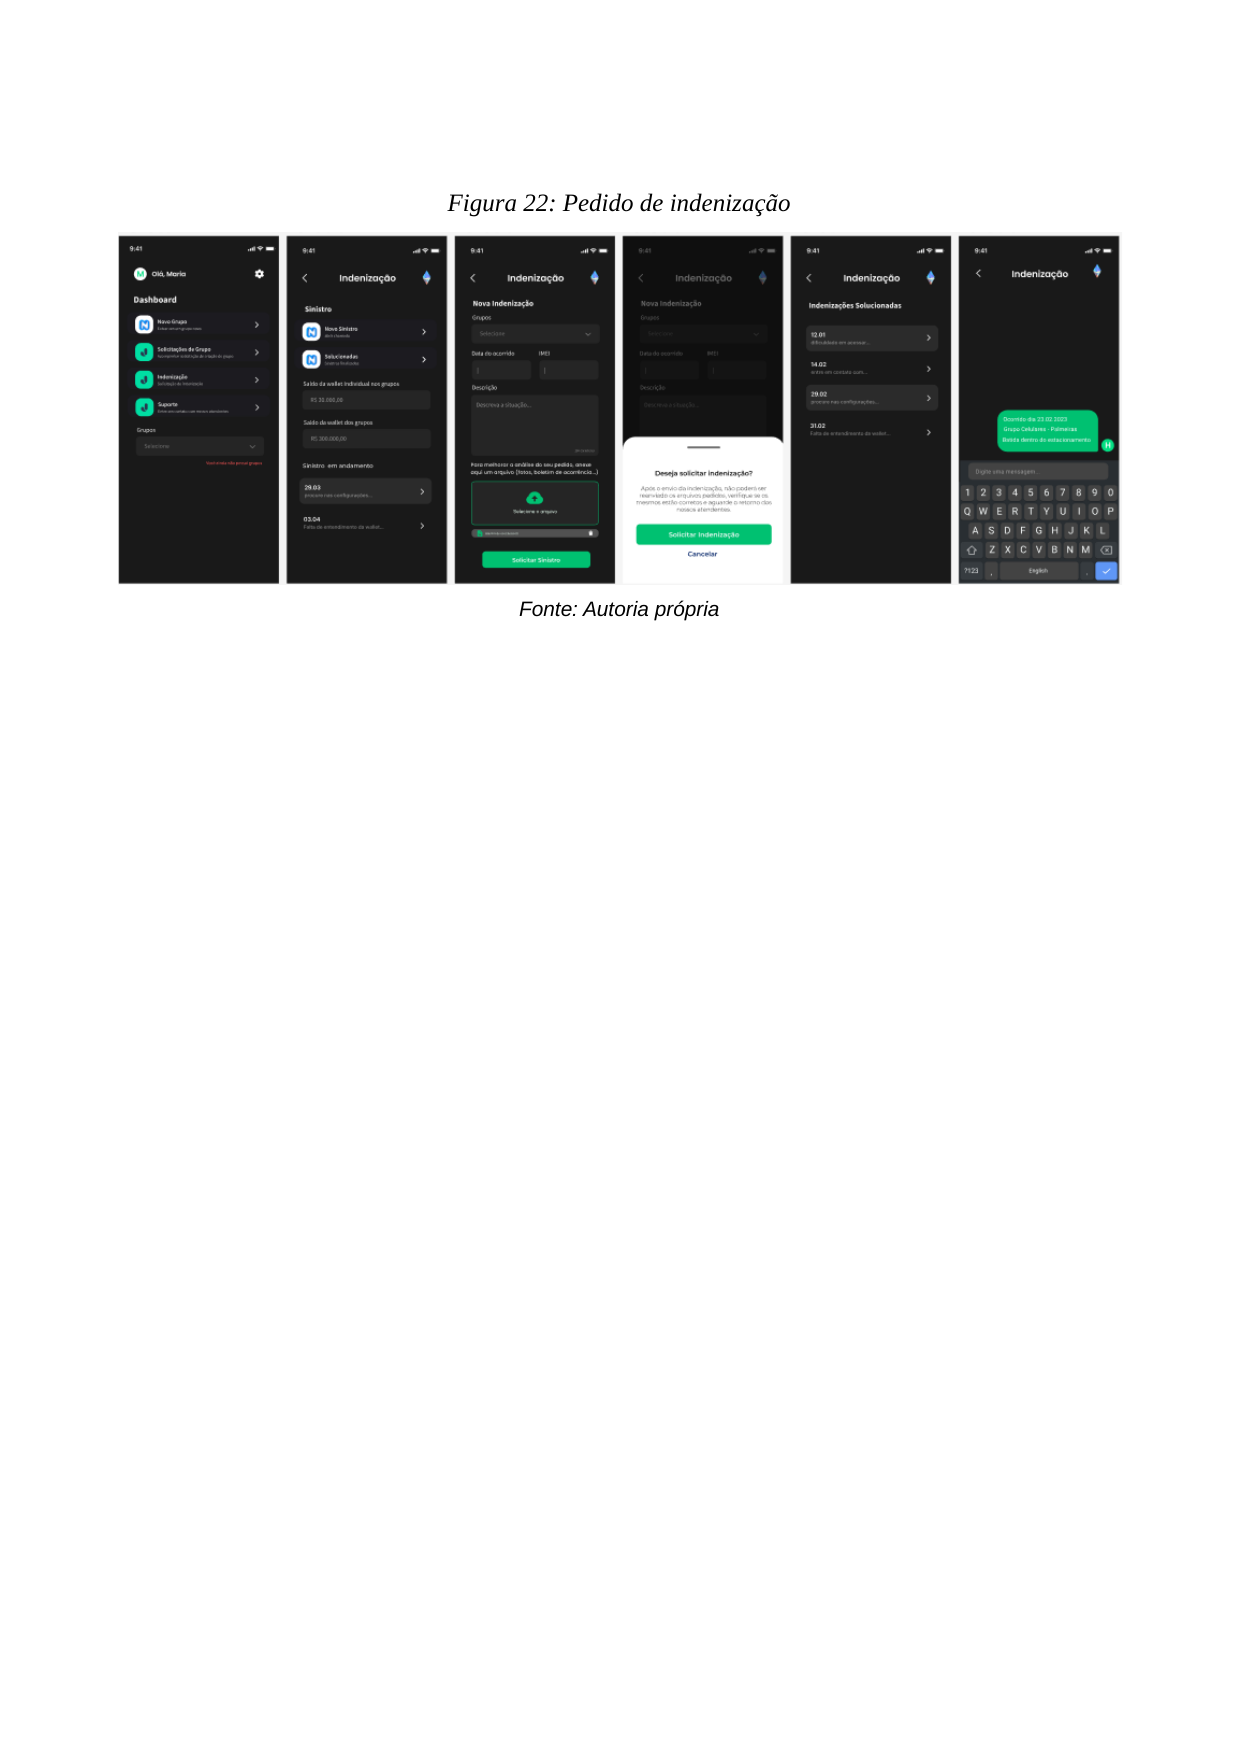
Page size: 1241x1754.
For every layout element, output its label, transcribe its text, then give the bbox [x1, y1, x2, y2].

text [118, 176, 1122, 188]
text [118, 217, 1122, 232]
text Figura 22: Pedido de indenização [118, 188, 1122, 217]
picture [118, 232, 1123, 585]
text Fonte: Autoria própria [118, 585, 1122, 621]
